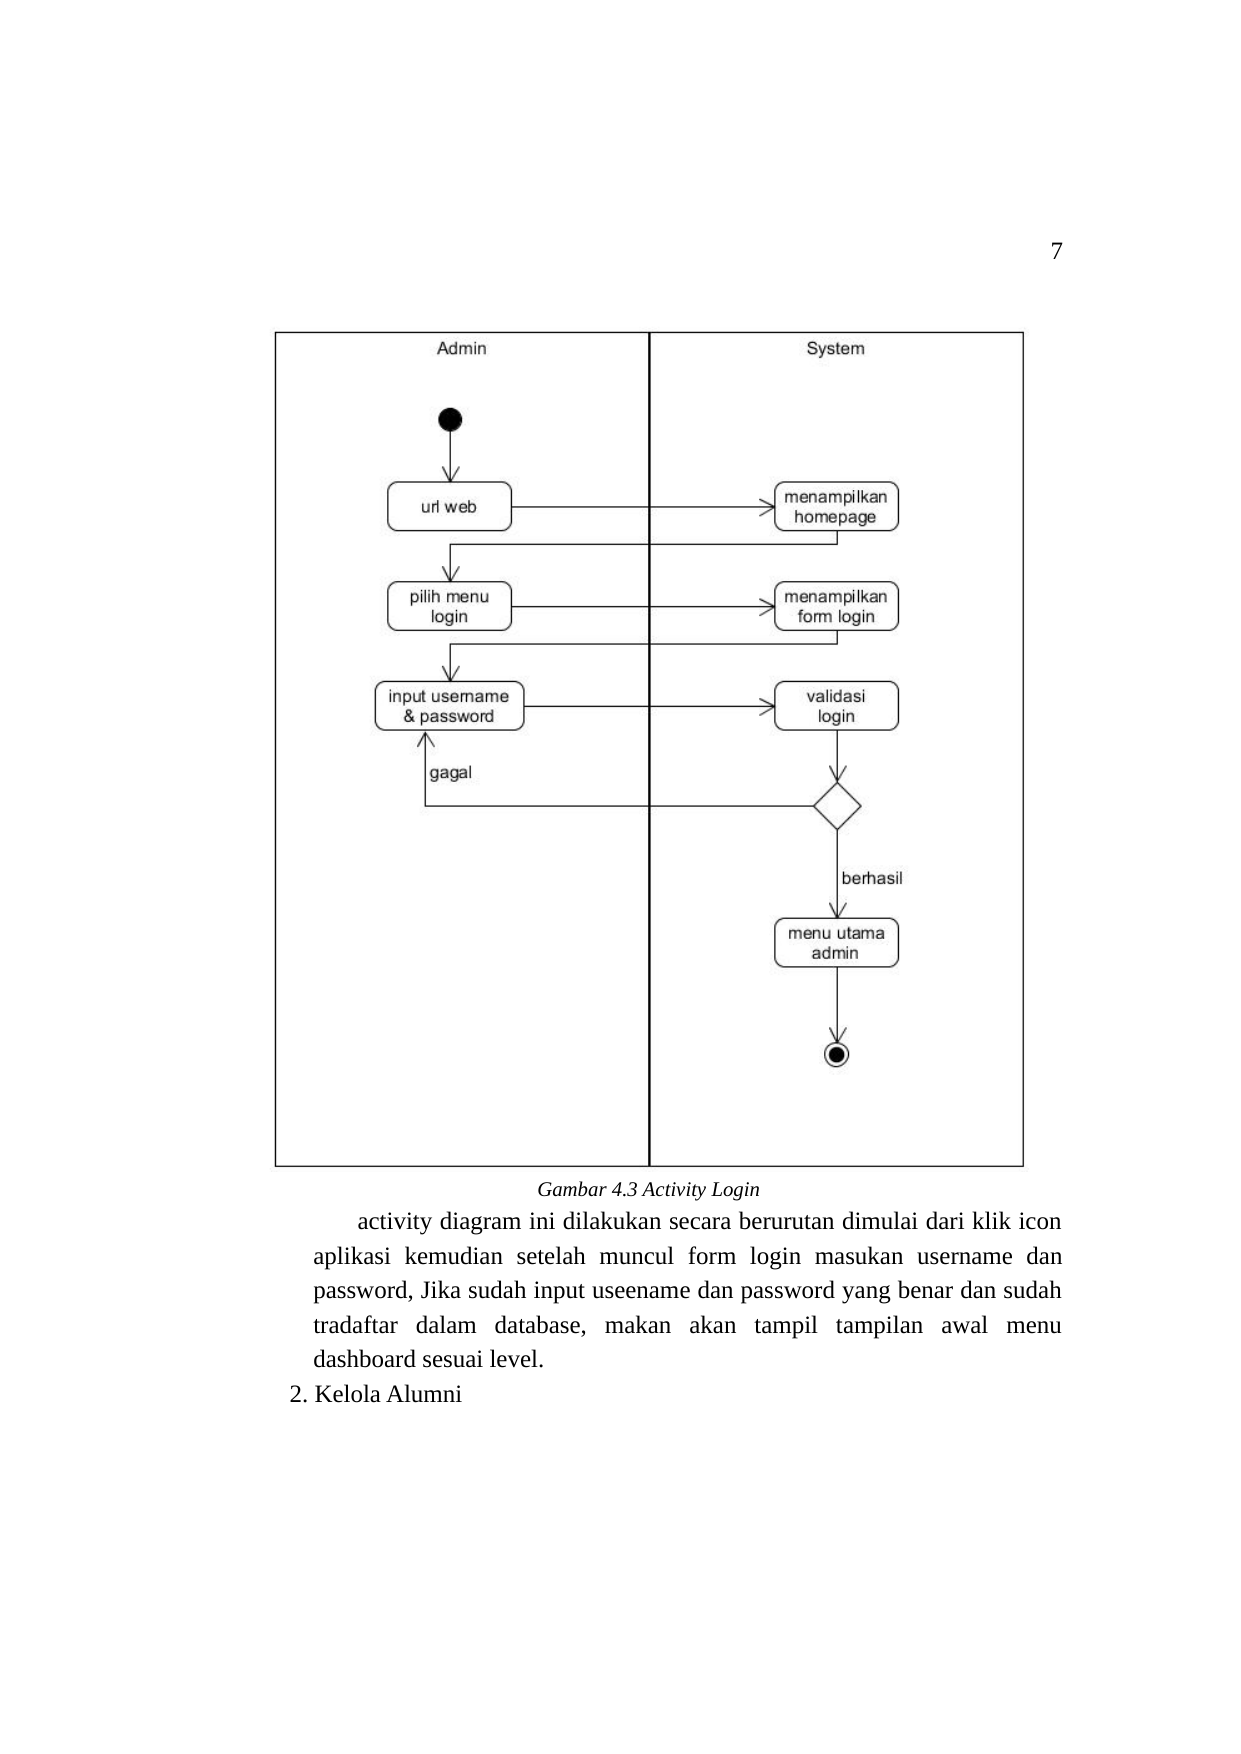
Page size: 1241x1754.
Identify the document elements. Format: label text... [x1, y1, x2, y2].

text activity diagram ini dilakukan secara berurutan dimulai dari klik icon aplikasi kemudian setelah muncul form login masukan username dan password, Jika sudah input useename dan password yang benar dan sudah tradaftar dalam database, makan akan tampil tampilan awal menu dashboard sesuai level. [251, 295, 1063, 1373]
text Gambar 4.3 Activity Login [251, 1172, 1048, 1201]
picture [251, 307, 1048, 1172]
text 2. Kelola Alumni [289, 1379, 1063, 1407]
